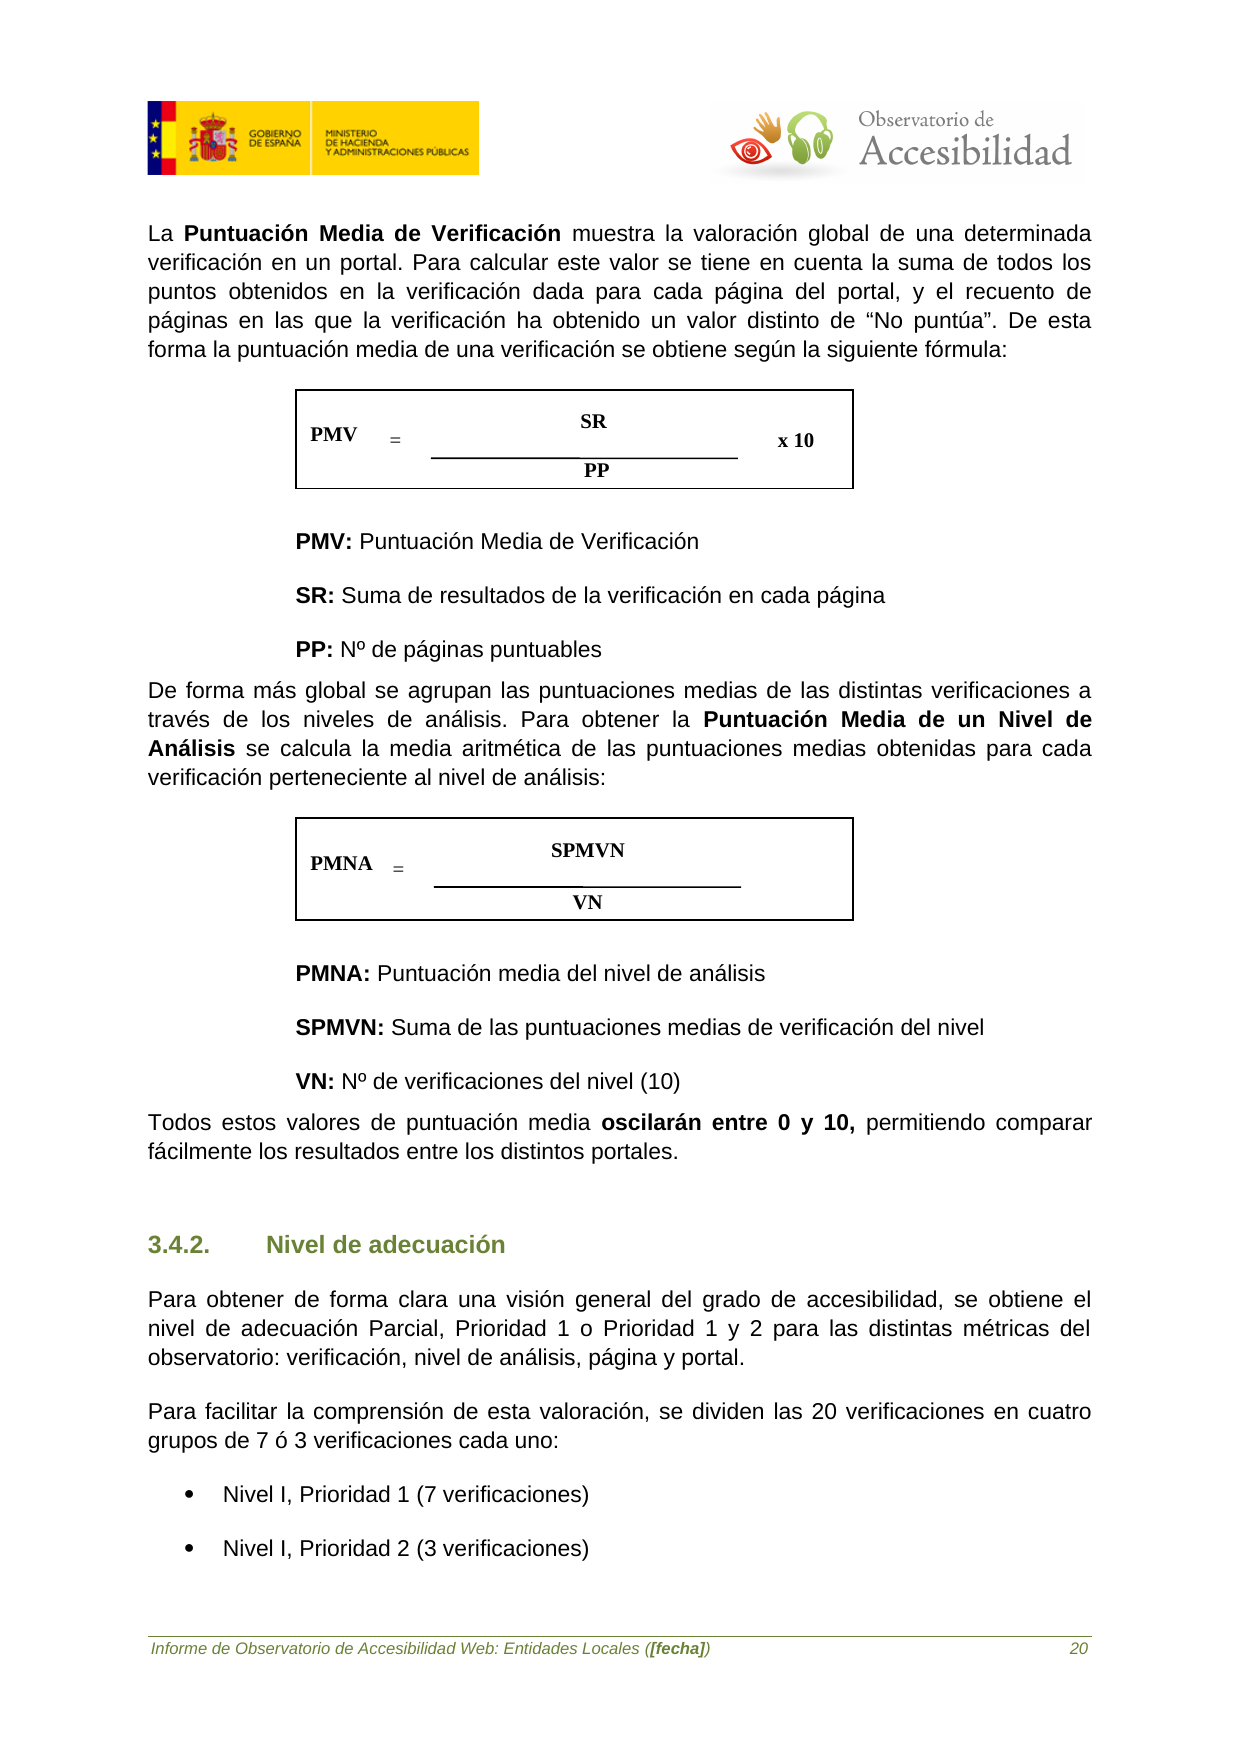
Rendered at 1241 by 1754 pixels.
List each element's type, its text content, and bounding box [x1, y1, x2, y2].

text PMNA: Puntuación media del nivel de análisis [295, 960, 1092, 986]
picture [710, 102, 1086, 185]
text PMV: Puntuación Media de Verificación [295, 528, 1092, 554]
text Para facilitar la comprensión de esta valoración, se dividen las 20 verificaciones en cuatro grupos de 7 ó 3 verificaciones cada uno: [148, 1398, 1092, 1453]
text De forma más global se agrupan las puntuaciones medias de las distintas verificaciones a través de los niveles de análisis. Para obtener la Puntuación Media de un Nivel de Análisis se calcula la media aritmética de las puntuaciones medias obtenidas para cada verificación perteneciente al nivel de análisis: [148, 677, 1092, 791]
text VN: Nº de verificaciones del nivel (10) [295, 1068, 1092, 1094]
text SPMVN: Suma de las puntuaciones medias de verificación del nivel [295, 1014, 1092, 1040]
text La Puntuación Media de Verificación muestra la valoración global de una determinada verificación en un portal. Para calcular este valor se tiene en cuenta la suma de todos los puntos obtenidos en la verificación dada para cada página del portal, y el recuento de páginas en las que la verificación ha obtenido un valor distinto de “No puntúa”. De esta forma la puntuación media de una verificación se obtiene según la siguiente fórmula: [148, 220, 1092, 362]
text PP: Nº de páginas puntuables [295, 636, 1092, 662]
text SR: Suma de resultados de la verificación en cada página [295, 582, 1092, 608]
list Nivel I, Prioridad 1 (7 verificaciones) [185, 1481, 1092, 1507]
text Todos estos valores de puntuación media oscilarán entre 0 y 10, permitiendo comparar fácilmente los resultados entre los distintos portales. [148, 1109, 1092, 1164]
picture [147, 101, 479, 175]
subtitle Nivel de adecuación [148, 1230, 1092, 1258]
list Nivel I, Prioridad 2 (3 verificaciones) [185, 1535, 1092, 1561]
text Para obtener de forma clara una visión general del grado de accesibilidad, se obtiene el nivel de adecuación Parcial, Prioridad 1 o Prioridad 1 y 2 para las distintas métricas del observatorio: verificación, nivel de análisis, página y portal. [148, 1286, 1092, 1371]
